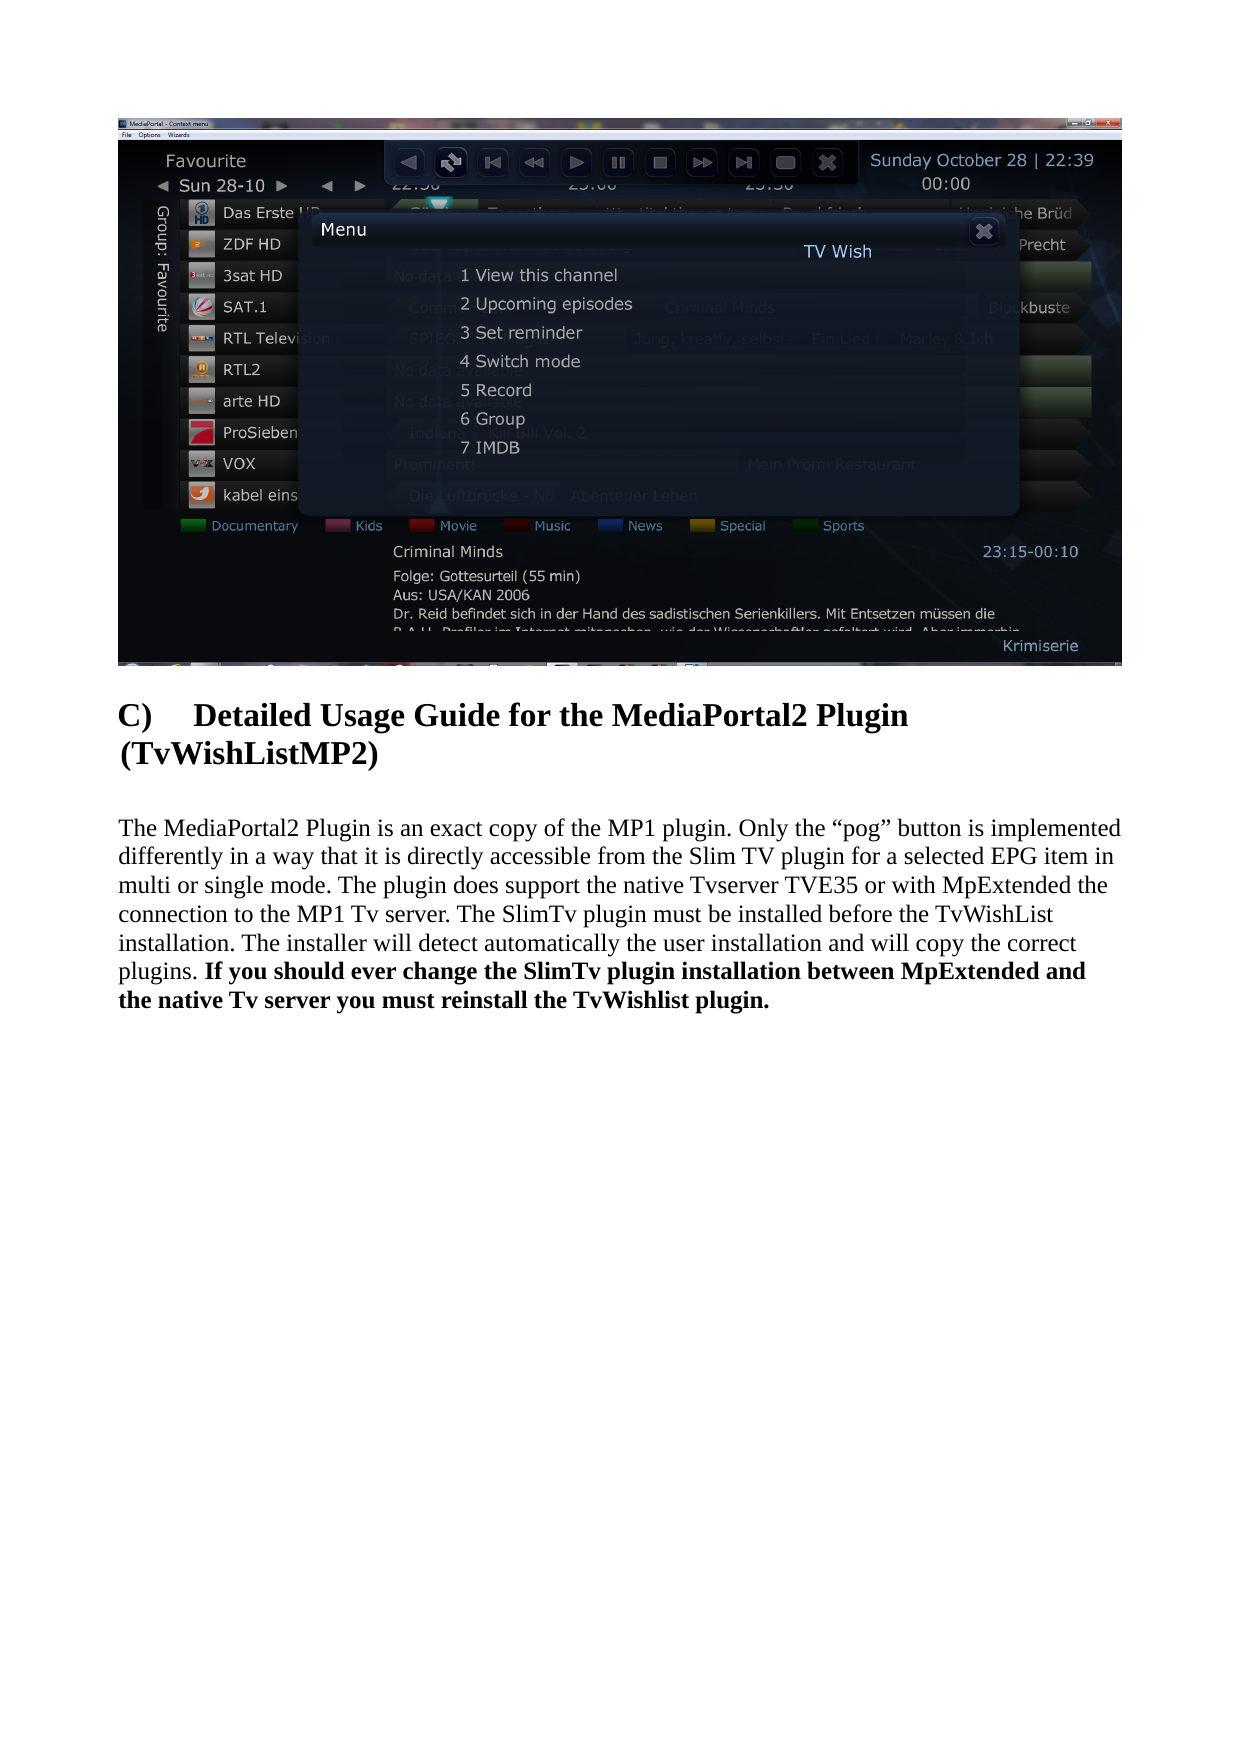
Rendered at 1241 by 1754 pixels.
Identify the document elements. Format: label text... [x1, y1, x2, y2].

list Detailed Usage Guide for the MediaPortal2 Plugin (TvWishListMP2) [117, 695, 1122, 771]
picture [118, 118, 1122, 666]
text The MediaPortal2 Plugin is an exact copy of the MP1 plugin. Only the “pog” button is implemented differently in a way that it is directly accessible from the Slim TV plugin for a selected EPG item in multi or single mode. The plugin does support the native Tvserver TVE35 or with MpExtended the connection to the MP1 Tv server. The SlimTv plugin must be installed before the TvWishList installation. The installer will detect automatically the user installation and will copy the correct plugins. If you should ever change the SlimTv plugin installation between MpExtended and the native Tv server you must reinstall the TvWishlist plugin. [118, 813, 1122, 1014]
